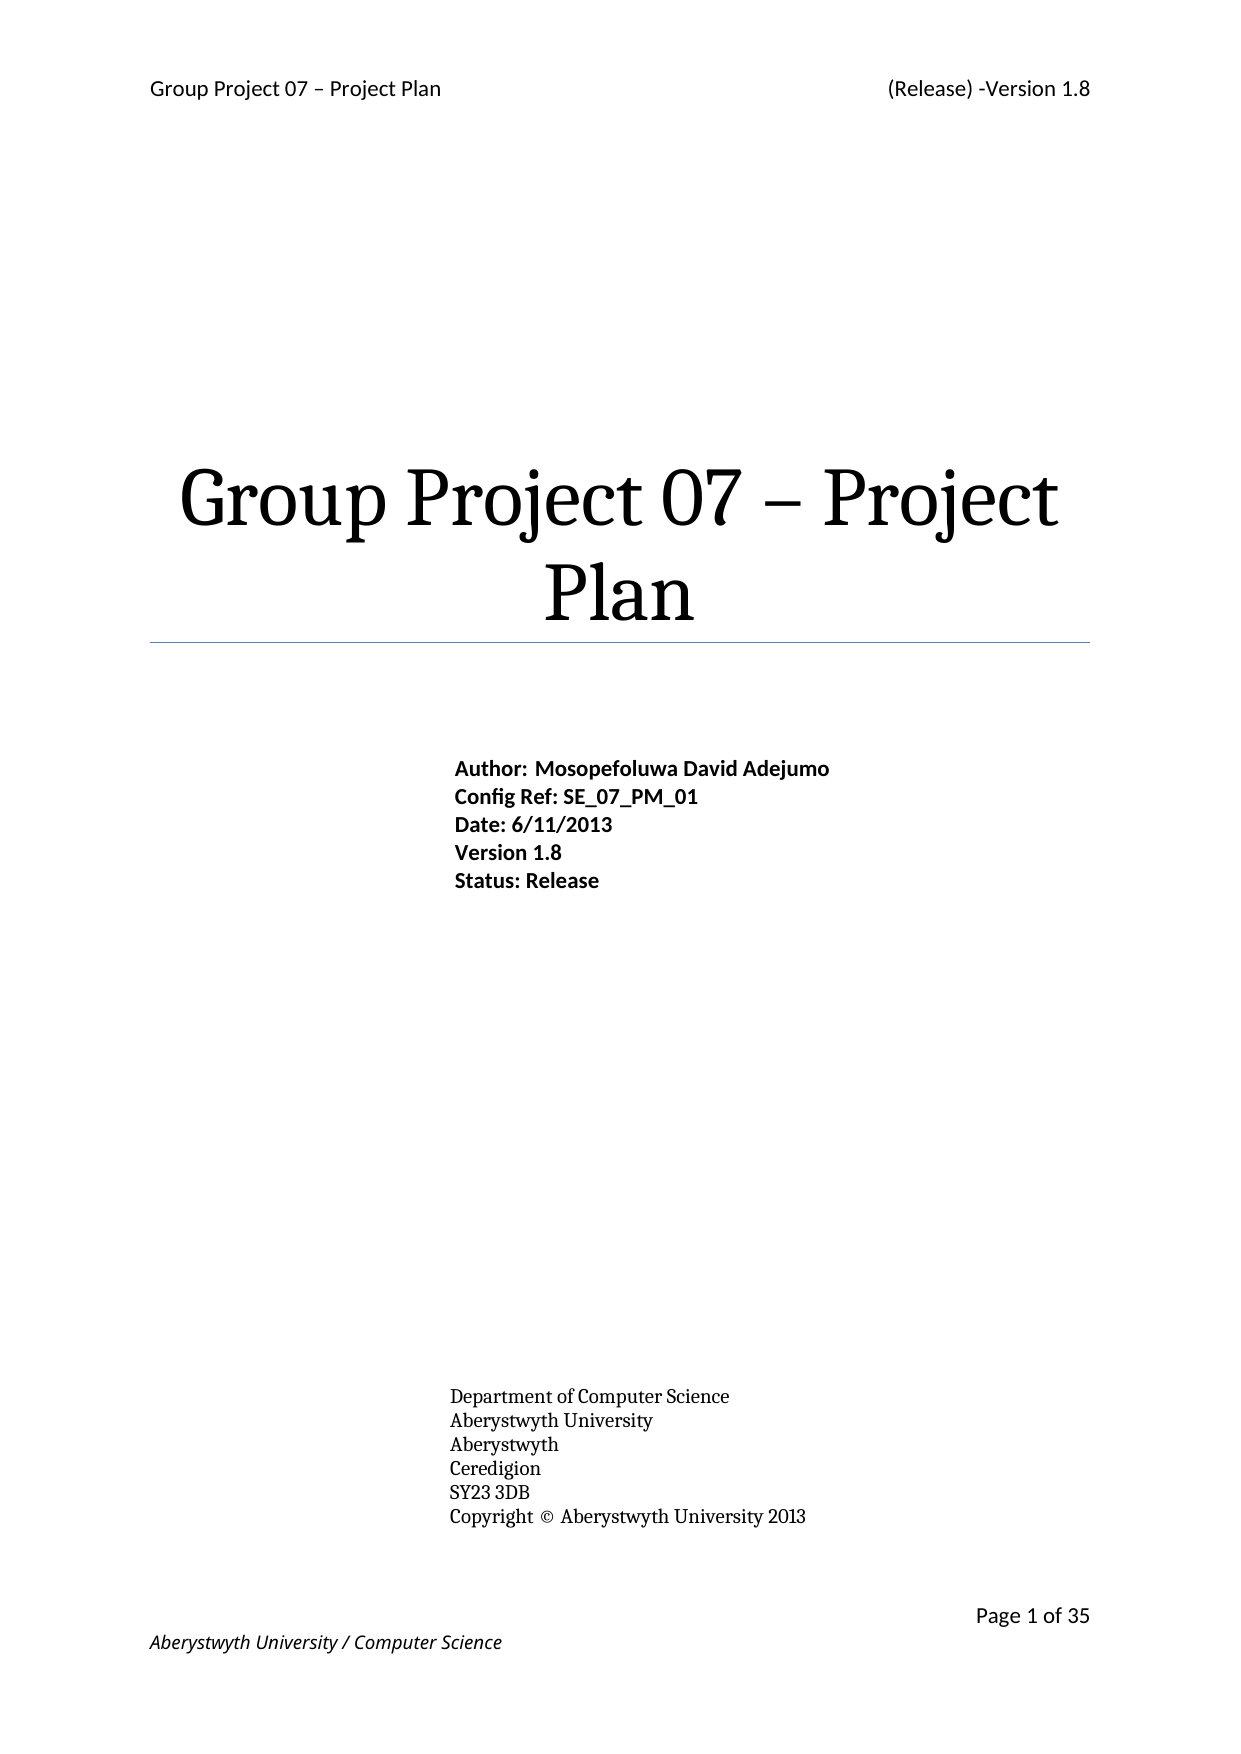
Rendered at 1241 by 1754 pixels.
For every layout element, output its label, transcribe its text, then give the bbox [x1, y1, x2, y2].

text Ceredigion [450, 1457, 1090, 1481]
text SY23 3DB [450, 1481, 1090, 1504]
text Aberystwyth University [450, 1409, 1090, 1433]
text Aberystwyth [450, 1433, 1090, 1457]
table_cell [150, 894, 1090, 932]
table_cell [150, 643, 1090, 717]
table_cell Date: 6/11/2013 Version 1.8 Status: Release [150, 810, 1090, 894]
text Department of Computer Science [450, 1385, 1090, 1409]
table_cell Group Project 07 – Project Plan [150, 450, 1090, 642]
text Copyright © Aberystwyth University 2013 [375, 1504, 1090, 1528]
table_header [150, 150, 1090, 450]
table_cell Author: Mosopefoluwa David Adejumo Config Ref: SE_07_PM_01 [150, 754, 1090, 810]
table_cell [150, 717, 1090, 754]
